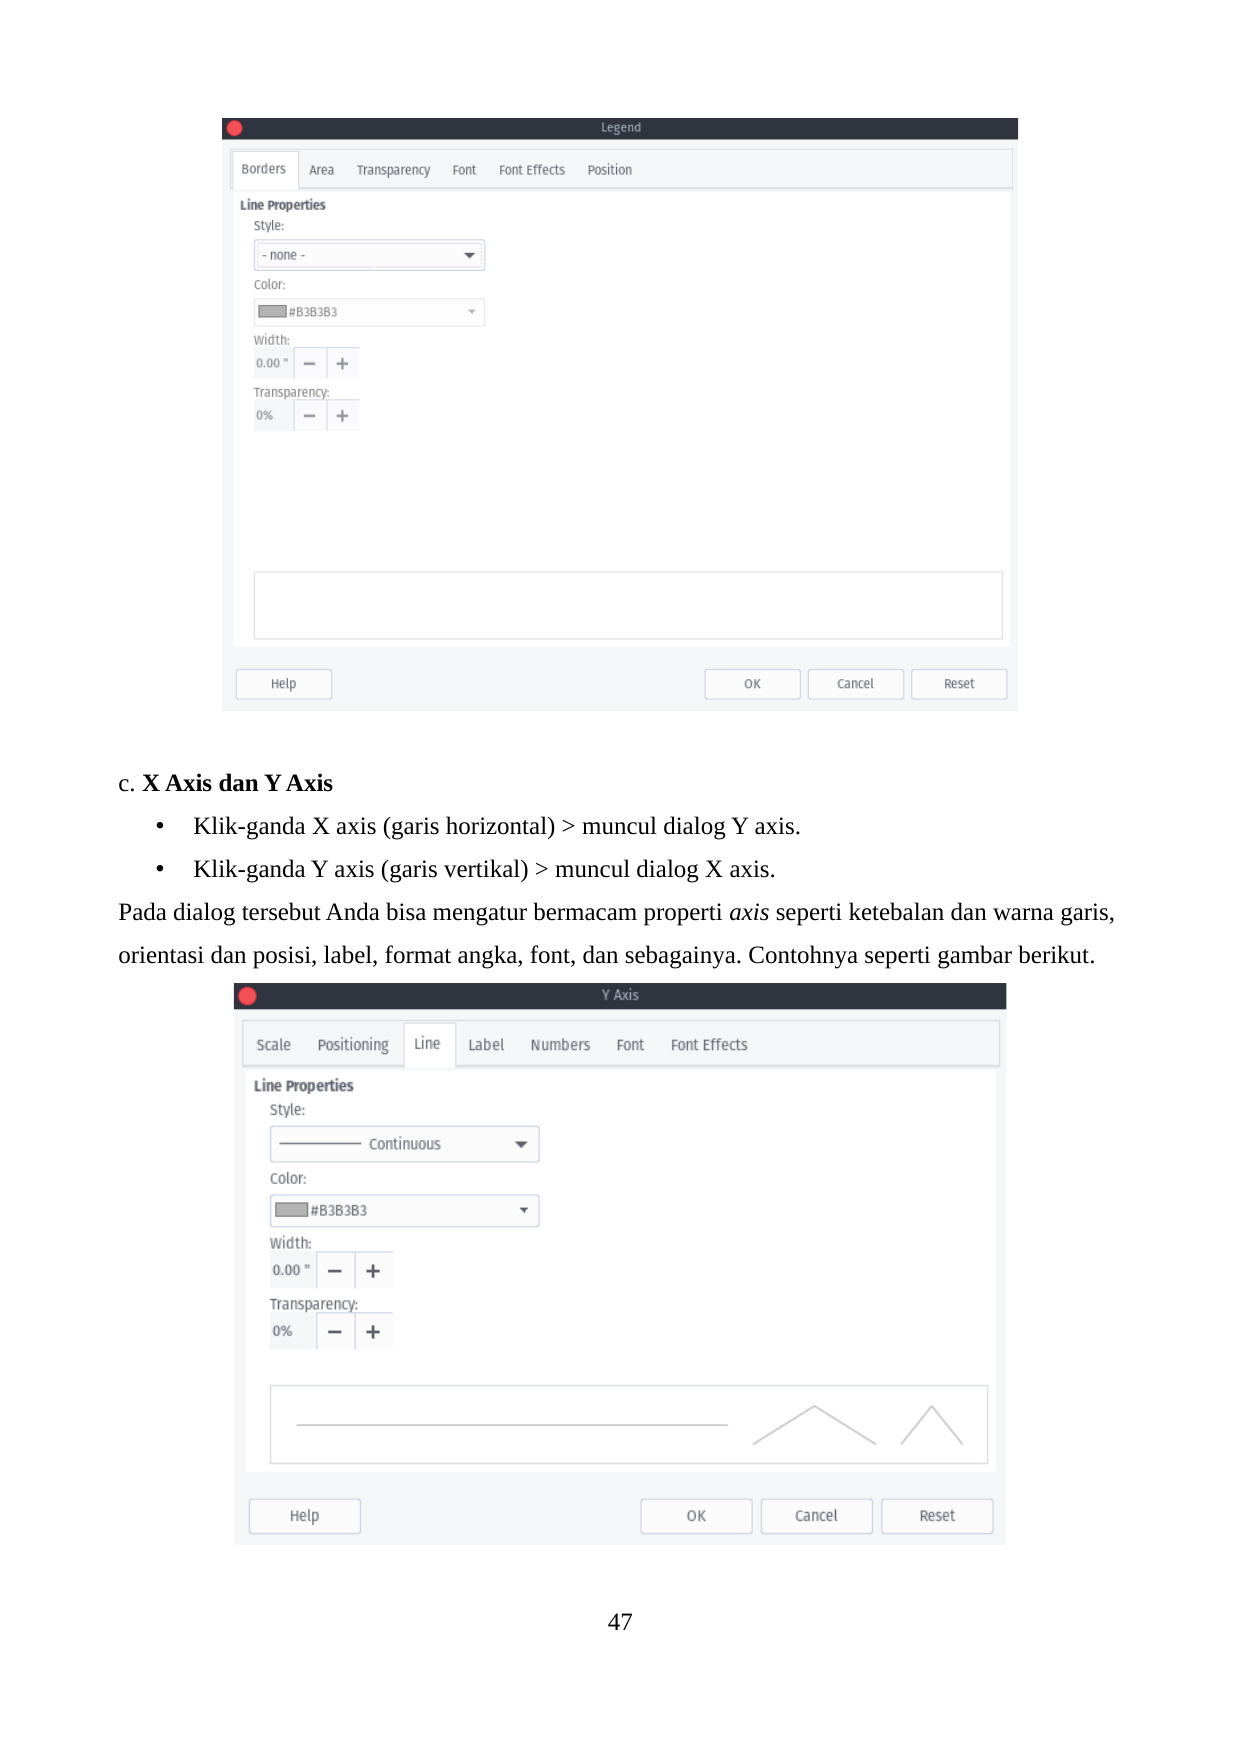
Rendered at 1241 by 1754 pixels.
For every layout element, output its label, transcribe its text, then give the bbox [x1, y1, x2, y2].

list Klik-ganda Y axis (garis vertikal) > muncul dialog X axis. [156, 854, 1122, 883]
list Klik-ganda X axis (garis horizontal) > muncul dialog Y axis. [156, 811, 1122, 840]
text Pada dialog tersebut Anda bisa mengatur bermacam properti axis seperti ketebalan dan warna garis, orientasi dan posisi, label, format angka, font, dan sebagainya. Contohnya seperti gambar berikut. [118, 897, 1122, 969]
picture [222, 118, 1019, 711]
text c. X Axis dan Y Axis [118, 768, 1122, 797]
picture [233, 983, 1007, 1545]
